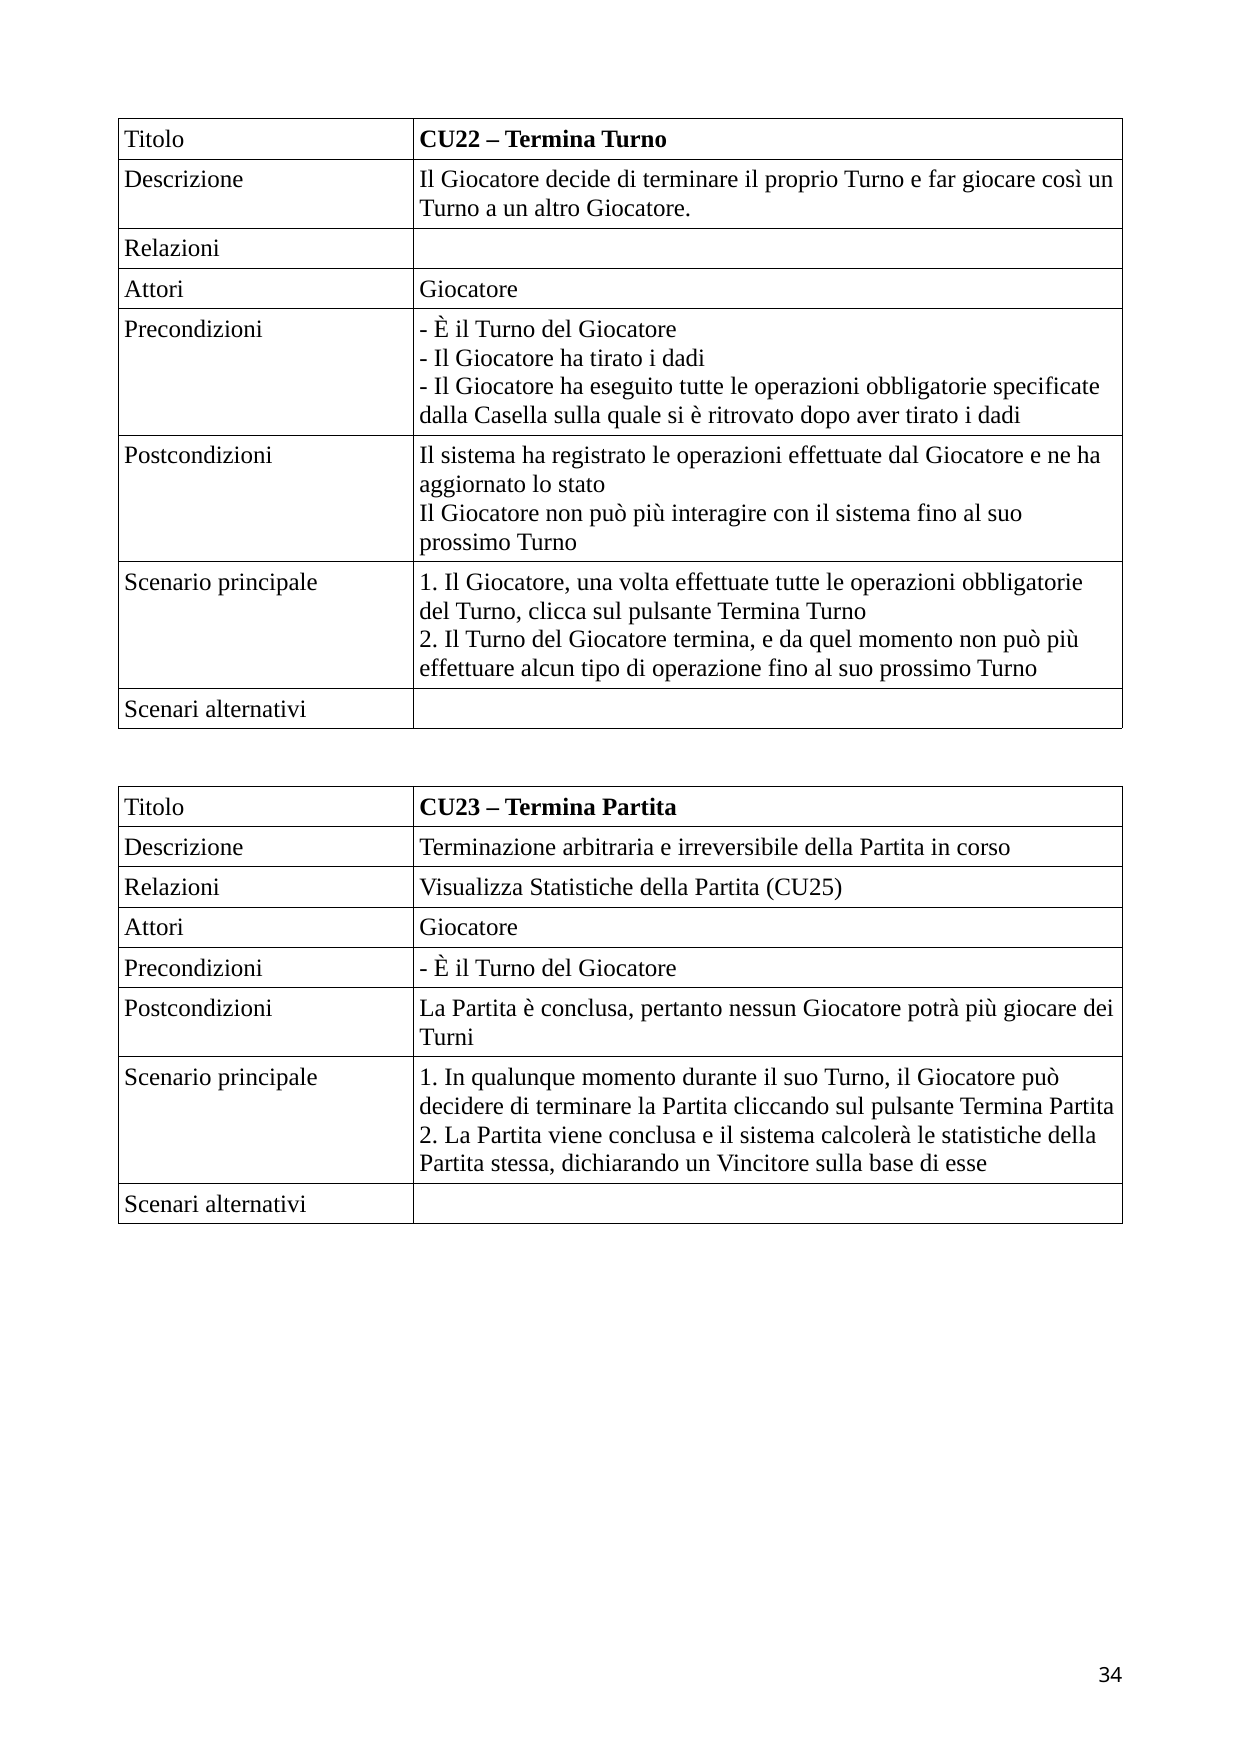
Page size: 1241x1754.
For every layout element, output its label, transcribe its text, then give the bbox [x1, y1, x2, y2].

table_cell Scenario principale [119, 1057, 413, 1183]
table_cell Giocatore [414, 269, 1122, 308]
table_cell Attori [119, 269, 413, 308]
table_cell Postcondizioni [119, 988, 413, 1056]
table_cell Scenari alternativi [119, 1184, 413, 1223]
table_cell - È il Turno del Giocatore - Il Giocatore ha tirato i dadi - Il Giocatore ha eseguito tutte le operazioni obbligatorie specificate dalla Casella sulla quale si è ritrovato dopo aver tirato i dadi [414, 309, 1122, 435]
table_cell - È il Turno del Giocatore [414, 948, 1122, 987]
table_cell La Partita è conclusa, pertanto nessun Giocatore potrà più giocare dei Turni [414, 988, 1122, 1056]
table_cell Descrizione [119, 160, 413, 227]
table_cell Scenari alternativi [119, 689, 413, 728]
table_cell Relazioni [119, 229, 413, 268]
table_cell Giocatore [414, 908, 1122, 947]
table_cell 1. In qualunque momento durante il suo Turno, il Giocatore può decidere di terminare la Partita cliccando sul pulsante Termina Partita 2. La Partita viene conclusa e il sistema calcolerà le statistiche della Partita stessa, dichiarando un Vincitore sulla base di esse [414, 1057, 1122, 1183]
table_header CU23 – Termina Partita [414, 787, 1122, 826]
table_cell Descrizione [119, 827, 413, 866]
table_cell Relazioni [119, 867, 413, 907]
table_cell Visualizza Statistiche della Partita (CU25) [414, 867, 1122, 907]
table_cell Attori [119, 908, 413, 947]
table_cell Il Giocatore decide di terminare il proprio Turno e far giocare così un Turno a un altro Giocatore. [414, 160, 1122, 227]
table_cell [414, 1184, 1122, 1223]
table_header Titolo [119, 787, 413, 826]
table_cell Precondizioni [119, 309, 413, 435]
table_header CU22 – Termina Turno [414, 119, 1122, 158]
table_cell Precondizioni [119, 948, 413, 987]
table_cell Scenario principale [119, 562, 413, 688]
table_cell Il sistema ha registrato le operazioni effettuate dal Giocatore e ne ha aggiornato lo stato Il Giocatore non può più interagire con il sistema fino al suo prossimo Turno [414, 436, 1122, 561]
table_cell 1. Il Giocatore, una volta effettuate tutte le operazioni obbligatorie del Turno, clicca sul pulsante Termina Turno 2. Il Turno del Giocatore termina, e da quel momento non può più effettuare alcun tipo di operazione fino al suo prossimo Turno [414, 562, 1122, 688]
table_header Titolo [119, 119, 413, 158]
table_cell Terminazione arbitraria e irreversibile della Partita in corso [414, 827, 1122, 866]
table_cell [414, 229, 1122, 268]
table_cell Postcondizioni [119, 436, 413, 561]
table_cell [414, 689, 1122, 728]
